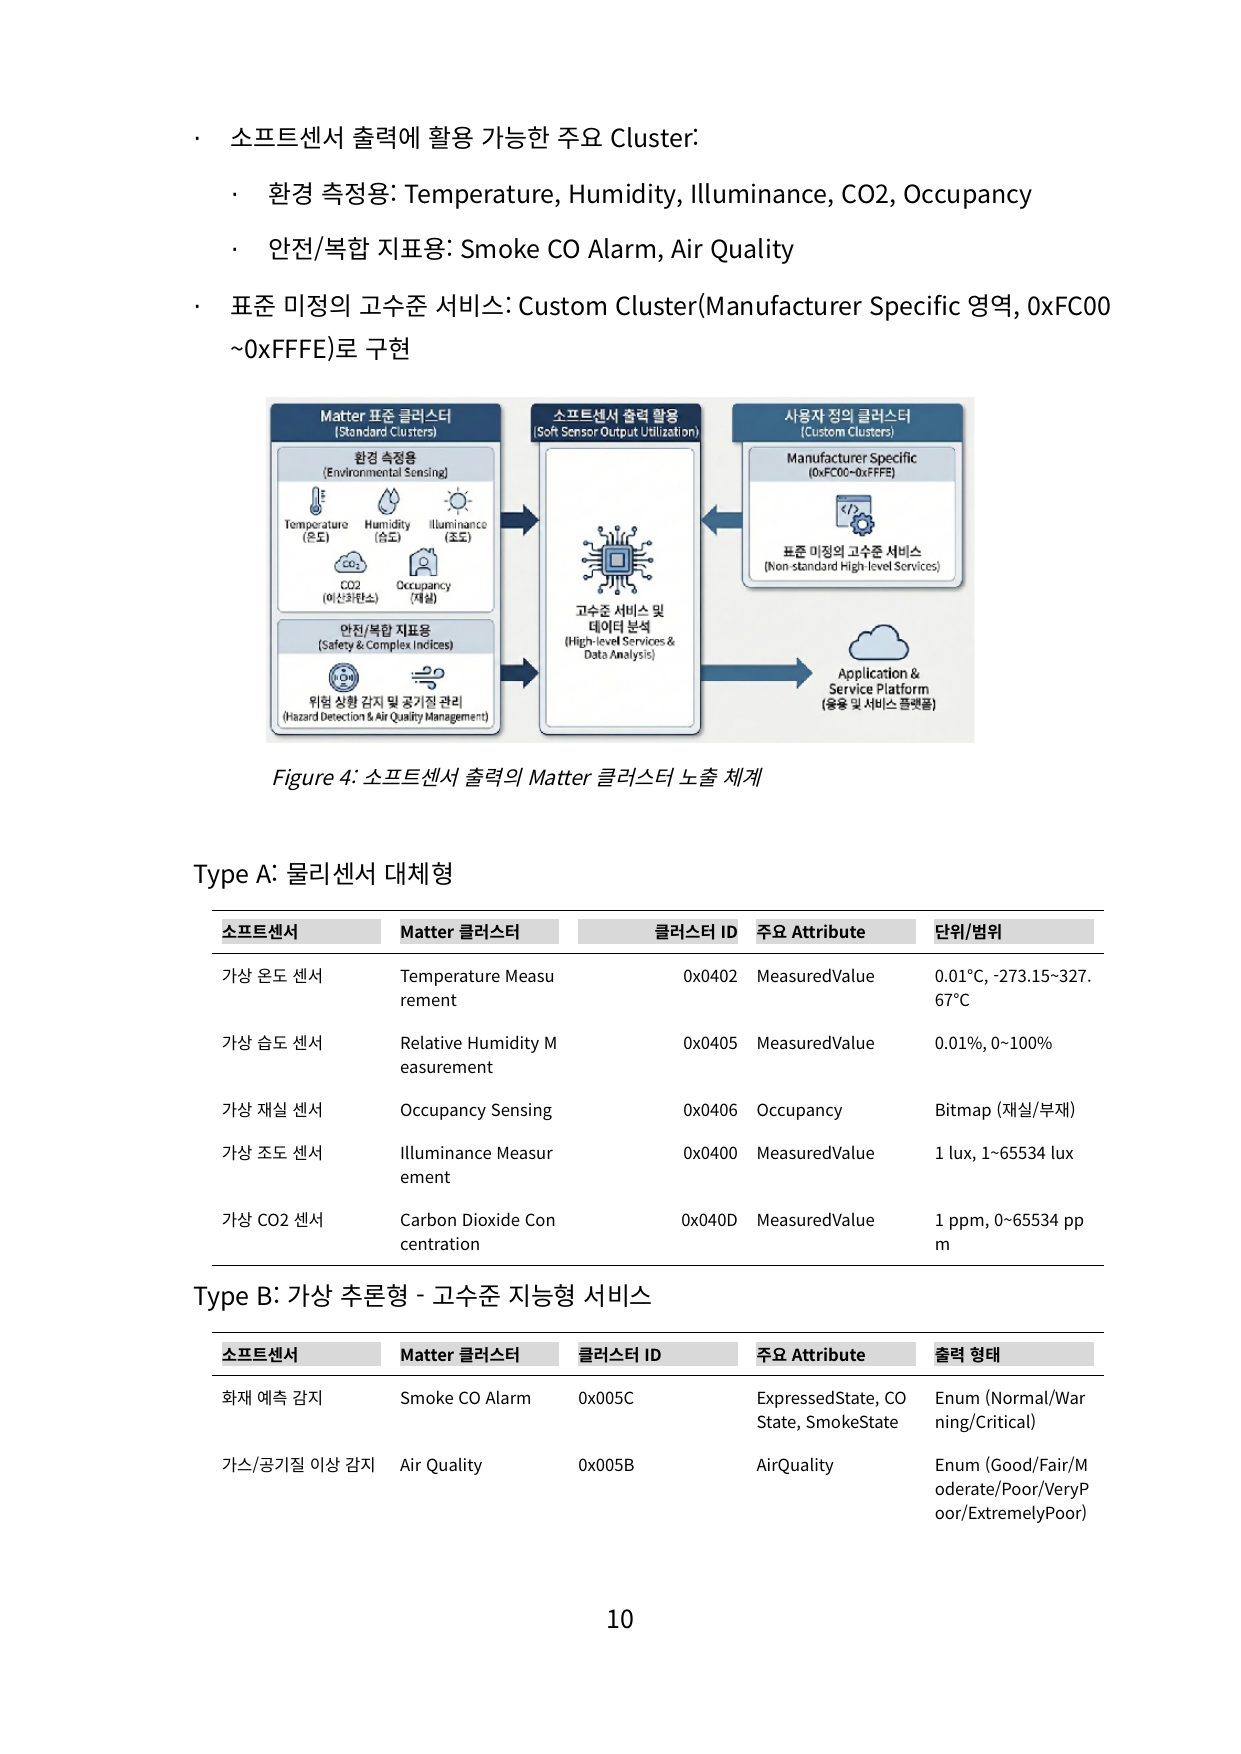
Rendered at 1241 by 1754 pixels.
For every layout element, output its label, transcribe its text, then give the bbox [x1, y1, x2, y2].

list 표준 미정의 고수준 서비스: Custom Cluster(Manufacturer Specific 영역, 0xFC00~0xFFFE)로 구현 [193, 286, 1122, 366]
table_cell 0x005B [569, 1443, 747, 1534]
table_header 단위/범위 [925, 911, 1103, 953]
table_cell Smoke CO Alarm [391, 1376, 569, 1442]
table_header Matter 클러스터 [391, 911, 569, 953]
table_cell 0x0400 [569, 1130, 747, 1197]
table_cell Occupancy Sensing [391, 1088, 569, 1130]
table_cell MeasuredValue [747, 1020, 925, 1087]
table_cell Carbon Dioxide Concentration [391, 1198, 569, 1264]
table_cell MeasuredValue [747, 954, 925, 1020]
table_header 소프트센서 [212, 1333, 391, 1375]
table_cell Temperature Measurement [391, 954, 569, 1020]
table_cell 0x0405 [569, 1020, 747, 1087]
table_cell 0.01°C, -273.15~327.67°C [925, 954, 1103, 1020]
table_cell Enum (Good/Fair/Moderate/Poor/VeryPoor/ExtremelyPoor) [925, 1443, 1103, 1534]
table_cell 0x040D [569, 1198, 747, 1264]
table_cell 0x0402 [569, 954, 747, 1020]
table_cell 0x005C [569, 1376, 747, 1442]
list Figure 5: 소프트센서 출력의 Matter 클러스터 노출 체계 [266, 743, 974, 791]
table_cell AirQuality [747, 1443, 925, 1534]
table_cell 가상 습도 센서 [212, 1020, 391, 1087]
table_cell 1 ppm, 0~65534 ppm [925, 1198, 1103, 1264]
table_cell Air Quality [391, 1443, 569, 1534]
list Type B: 가상 추론형 - 고수준 지능형 서비스 [156, 1276, 1122, 1313]
table_header 클러스터 ID [569, 1333, 747, 1375]
table_cell 화재 예측 감지 [212, 1376, 391, 1442]
table_header 소프트센서 [212, 911, 391, 953]
table_cell Illuminance Measurement [391, 1130, 569, 1197]
table_cell 가상 재실 센서 [212, 1088, 391, 1130]
table_cell Relative Humidity Measurement [391, 1020, 569, 1087]
table_cell ExpressedState, COState, SmokeState [747, 1376, 925, 1442]
table_cell 0.01%, 0~100% [925, 1020, 1103, 1087]
list 환경 측정용: Temperature, Humidity, Illuminance, CO2, Occupancy [231, 174, 1122, 210]
table_cell 0x0406 [569, 1088, 747, 1130]
table_header 클러스터 ID [569, 911, 747, 953]
table_cell 가상 온도 센서 [212, 954, 391, 1020]
list Type A: 물리센서 대체형 [156, 854, 1122, 890]
table_cell 가상 CO2 센서 [212, 1198, 391, 1264]
table_header 주요 Attribute [747, 1333, 925, 1375]
table_cell 1 lux, 1~65534 lux [925, 1130, 1103, 1197]
table_cell 가상 조도 센서 [212, 1130, 391, 1197]
table_header Matter 클러스터 [391, 1333, 569, 1375]
table_cell 가스/공기질 이상 감지 [212, 1443, 391, 1534]
table_header 출력 형태 [925, 1333, 1103, 1375]
table_cell Enum (Normal/Warning/Critical) [925, 1376, 1103, 1442]
table_cell Occupancy [747, 1088, 925, 1130]
list 소프트센서 출력에 활용 가능한 주요 Cluster: [193, 118, 1122, 154]
table_cell MeasuredValue [747, 1130, 925, 1197]
table_cell MeasuredValue [747, 1198, 925, 1264]
table_header 주요 Attribute [747, 911, 925, 953]
table_cell Bitmap (재실/부재) [925, 1088, 1103, 1130]
list 안전/복합 지표용: Smoke CO Alarm, Air Quality [231, 230, 1122, 266]
